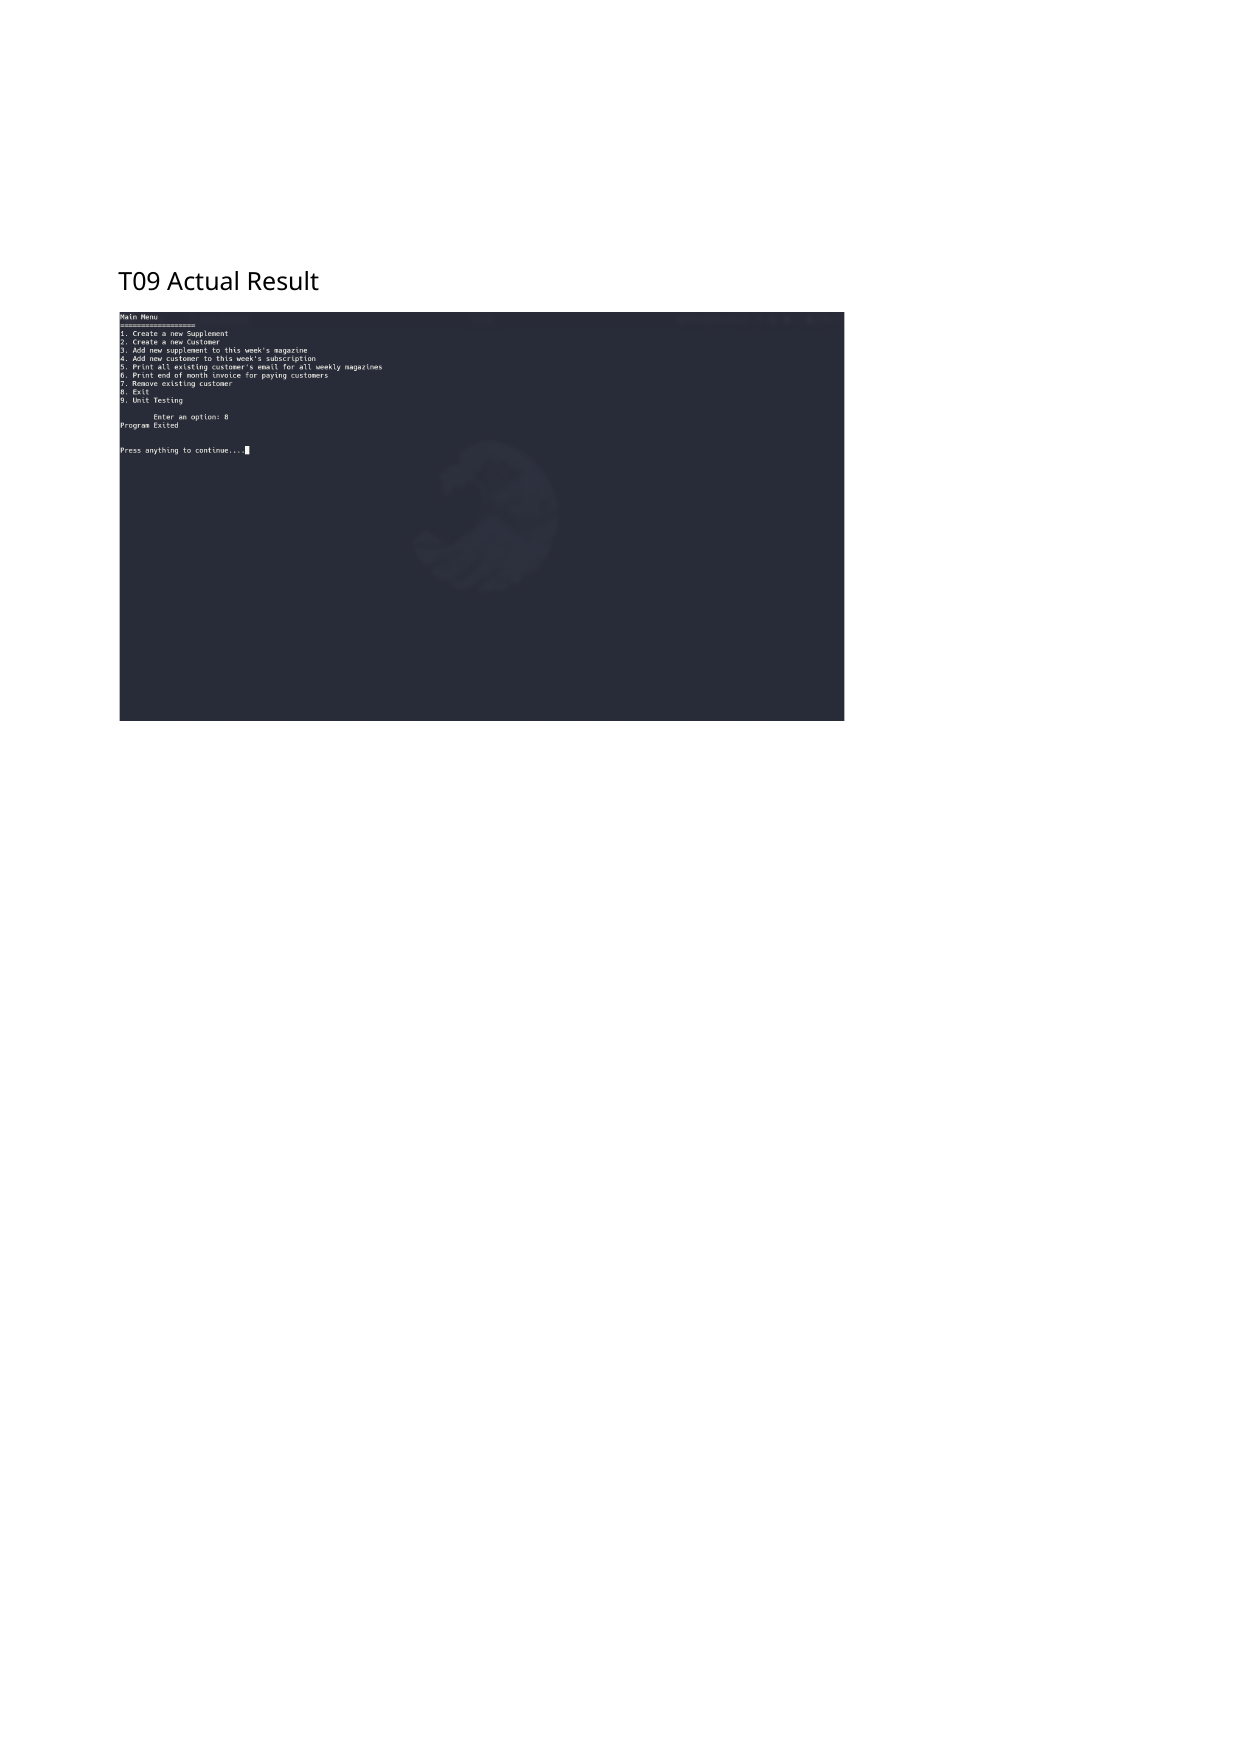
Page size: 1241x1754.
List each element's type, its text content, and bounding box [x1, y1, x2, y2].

text T09 Actual Result [118, 264, 1122, 298]
picture [119, 312, 845, 721]
